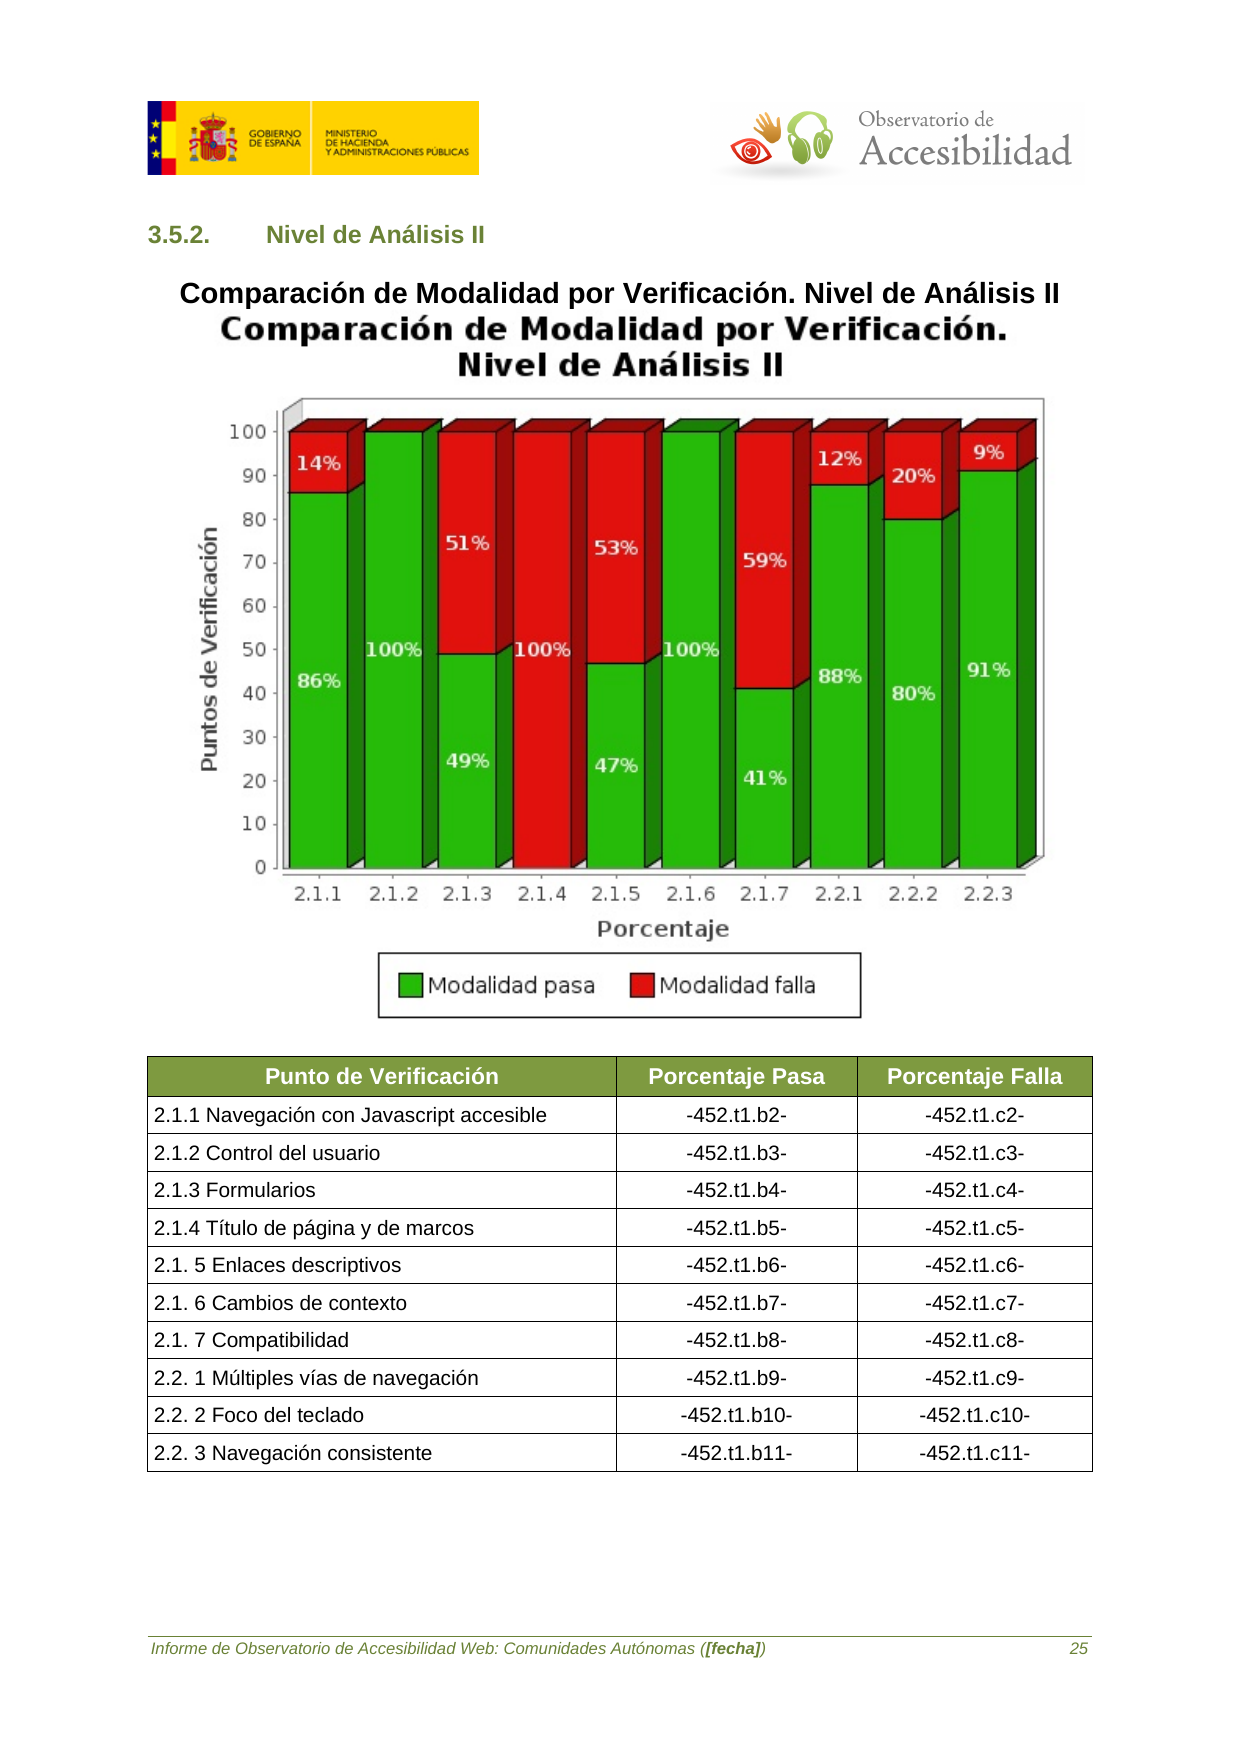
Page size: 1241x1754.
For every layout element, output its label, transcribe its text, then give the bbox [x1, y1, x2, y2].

table_cell -452.t1.c11- [858, 1434, 1092, 1471]
table_cell 2.1. 6 Cambios de contexto [148, 1284, 616, 1321]
table_cell -452.t1.c6- [858, 1247, 1092, 1283]
table_cell -452.t1.b11- [617, 1434, 857, 1471]
text Comparación de Modalidad por Verificación. Nivel de Análisis II [148, 276, 1092, 310]
table_cell 2.2. 3 Navegación consistente [148, 1434, 616, 1471]
subtitle Nivel de Análisis II [148, 220, 1092, 248]
table_cell 2.1.4 Título de página y de marcos [148, 1209, 616, 1246]
table_header Porcentaje Pasa [617, 1057, 857, 1096]
table_cell -452.t1.b3- [617, 1134, 857, 1171]
picture [178, 309, 1062, 1020]
picture [710, 102, 1086, 185]
table_cell -452.t1.c7- [858, 1284, 1092, 1321]
table_cell -452.t1.c8- [858, 1322, 1092, 1358]
table_cell -452.t1.c5- [858, 1209, 1092, 1246]
table_cell 2.1.1 Navegación con Javascript accesible [148, 1097, 616, 1133]
table_header Porcentaje Falla [858, 1057, 1092, 1096]
table_cell -452.t1.c3- [858, 1134, 1092, 1171]
table_cell 2.1.2 Control del usuario [148, 1134, 616, 1171]
table_cell 2.2. 1 Múltiples vías de navegación [148, 1359, 616, 1396]
table_cell 2.1. 5 Enlaces descriptivos [148, 1247, 616, 1283]
table_cell -452.t1.b5- [617, 1209, 857, 1246]
picture [147, 101, 479, 175]
table_cell -452.t1.c2- [858, 1097, 1092, 1133]
table_cell -452.t1.c4- [858, 1172, 1092, 1208]
table_cell -452.t1.c10- [858, 1397, 1092, 1433]
table_cell -452.t1.b7- [617, 1284, 857, 1321]
table_cell 2.1.3 Formularios [148, 1172, 616, 1208]
table_cell 2.2. 2 Foco del teclado [148, 1397, 616, 1433]
table_cell -452.t1.b2- [617, 1097, 857, 1133]
table_cell -452.t1.b8- [617, 1322, 857, 1358]
table_cell -452.t1.c9- [858, 1359, 1092, 1396]
table_cell -452.t1.b6- [617, 1247, 857, 1283]
table_header Punto de Verificación [148, 1057, 616, 1096]
table_cell -452.t1.b9- [617, 1359, 857, 1396]
table_cell -452.t1.b10- [617, 1397, 857, 1433]
table_cell -452.t1.b4- [617, 1172, 857, 1208]
table_cell 2.1. 7 Compatibilidad [148, 1322, 616, 1358]
